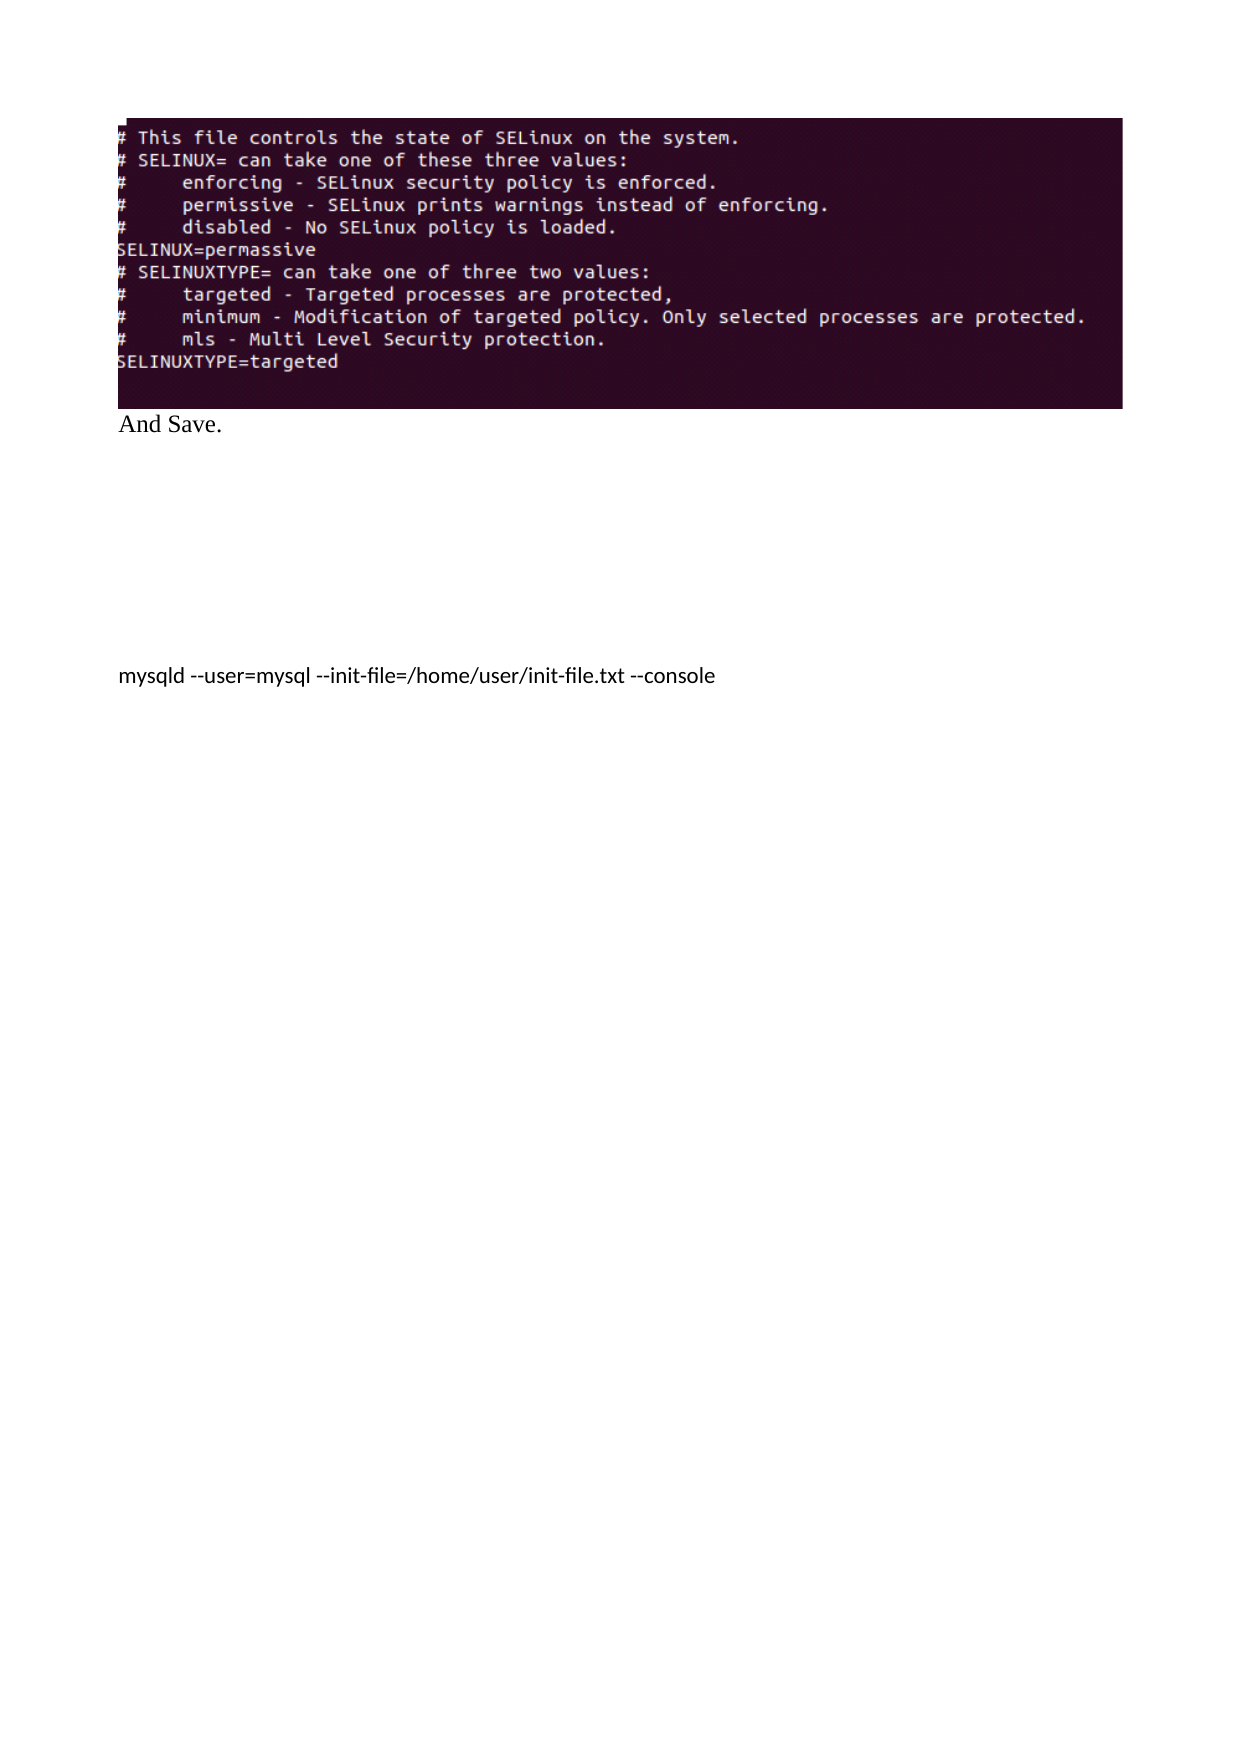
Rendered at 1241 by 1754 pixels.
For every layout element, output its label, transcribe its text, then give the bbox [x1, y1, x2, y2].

text And Save. [118, 409, 1122, 437]
text mysqld --user=mysql --init-file=/home/user/init-file.txt --console [118, 662, 1122, 690]
